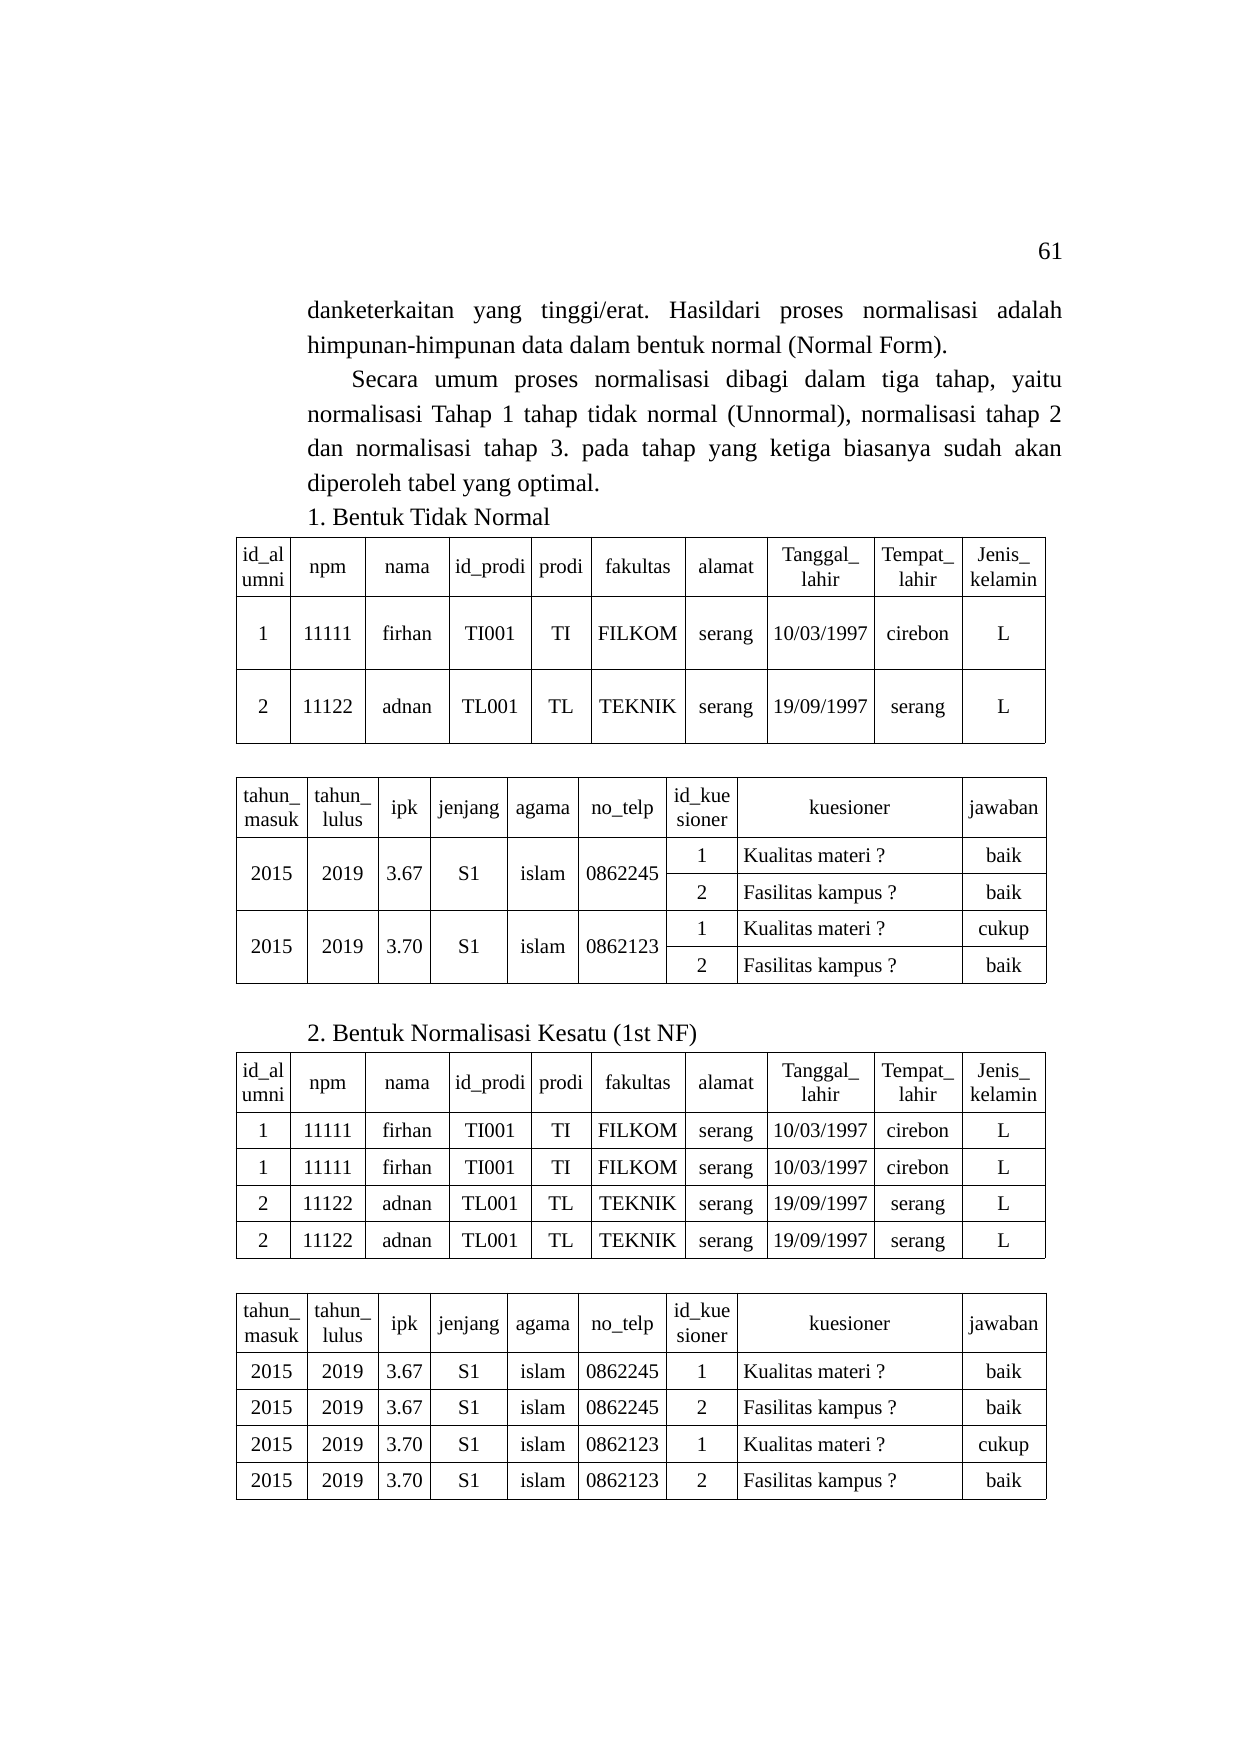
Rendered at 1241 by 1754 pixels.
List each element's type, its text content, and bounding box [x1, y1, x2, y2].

table_cell 2 [667, 1463, 737, 1498]
table_cell 11111 [291, 1113, 365, 1148]
table_cell 19/09/1997 [768, 670, 874, 742]
table_cell [1046, 1112, 1051, 1148]
table_cell TI001 [450, 1149, 531, 1185]
table_cell [1047, 1352, 1051, 1389]
table_header ipk [379, 1294, 430, 1352]
table_cell Kualitas materi ? [738, 838, 962, 873]
table_cell [1047, 910, 1051, 946]
table_cell S1 [431, 1390, 507, 1425]
table_cell [1046, 596, 1051, 633]
table_cell islam [508, 1353, 578, 1389]
table_cell TL [532, 1222, 591, 1258]
table_cell 1 [237, 597, 290, 669]
table_cell S1 [431, 911, 507, 983]
table_header prodi [532, 1053, 591, 1112]
table_cell 2 [667, 874, 737, 910]
table_cell S1 [431, 1463, 507, 1498]
table_cell firhan [366, 1113, 449, 1148]
table_cell TI001 [450, 1113, 531, 1148]
table_cell 11122 [291, 1186, 365, 1221]
table_cell 2015 [237, 1426, 307, 1462]
table_header [1047, 1293, 1051, 1352]
text 1. Bentuk Tidak Normal [307, 502, 1063, 531]
table_header jawaban [963, 778, 1046, 837]
table_cell TI [532, 1113, 591, 1148]
table_cell cirebon [875, 1149, 962, 1185]
table_header Jenis_ kelamin [963, 538, 1045, 596]
table_cell serang [686, 1113, 767, 1148]
table_cell S1 [431, 1426, 507, 1462]
table_cell TL001 [450, 1222, 531, 1258]
table_cell [1047, 1425, 1051, 1462]
table_header id_alumni [237, 538, 290, 596]
table_cell FILKOM [592, 597, 685, 669]
table_cell 2015 [237, 1390, 307, 1425]
table_header agama [508, 778, 578, 837]
table_cell TL001 [450, 670, 531, 742]
table_cell 0862123 [579, 911, 666, 983]
table_cell serang [875, 1222, 962, 1258]
table_header Jenis_ kelamin [963, 1053, 1045, 1112]
table_cell Fasilitas kampus ? [738, 1463, 962, 1498]
table_cell L [963, 670, 1045, 742]
table_cell [1046, 633, 1051, 669]
table_header kuesioner [738, 1294, 962, 1352]
table_cell 11122 [291, 670, 365, 742]
table_cell 3.67 [379, 1390, 430, 1425]
table_cell 2 [667, 1390, 737, 1425]
table_cell Fasilitas kampus ? [738, 874, 962, 910]
table_cell L [963, 1186, 1045, 1221]
table_cell baik [963, 1353, 1046, 1389]
table_cell 2015 [237, 838, 307, 910]
table_cell serang [686, 597, 767, 669]
table_header [1047, 777, 1051, 837]
table_header id_prodi [450, 1053, 531, 1112]
table_cell 3.67 [379, 1353, 430, 1389]
table_cell 1 [667, 1353, 737, 1389]
table_cell Fasilitas kampus ? [738, 947, 962, 983]
table_cell cirebon [875, 1113, 962, 1148]
table_cell 2019 [308, 1353, 378, 1389]
table_cell serang [686, 670, 767, 742]
table_cell baik [963, 1463, 1046, 1498]
table_cell 0862245 [579, 1353, 666, 1389]
table_cell [1046, 669, 1051, 706]
table_cell cukup [963, 1426, 1046, 1462]
table_cell 2015 [237, 1463, 307, 1498]
table_header [1046, 1052, 1051, 1112]
table_cell TL [532, 1186, 591, 1221]
table_cell TL [532, 670, 591, 742]
text Secara umum proses normalisasi dibagi dalam tiga tahap, yaitu normalisasi Tahap 1 tahap tidak normal (Unnormal), normalisasi tahap 2 dan normalisasi tahap 3. pada tahap yang ketiga biasanya sudah akan diperoleh tabel yang optimal. [307, 364, 1063, 496]
table_header jenjang [431, 1294, 507, 1352]
table_cell cukup [963, 911, 1046, 946]
table_cell 1 [667, 911, 737, 946]
table_header prodi [532, 538, 591, 596]
table_header npm [291, 538, 365, 596]
table_cell adnan [366, 1222, 449, 1258]
table_cell firhan [366, 597, 449, 669]
table_cell islam [508, 838, 578, 910]
table_header fakultas [592, 538, 685, 596]
table_cell 2 [237, 1186, 290, 1221]
table_cell firhan [366, 1149, 449, 1185]
table_cell serang [875, 1186, 962, 1221]
table_header id_kuesioner [667, 778, 737, 837]
table_header alamat [686, 538, 767, 596]
table_header kuesioner [738, 778, 962, 837]
table_cell 2015 [237, 1353, 307, 1389]
table_cell [1047, 1389, 1051, 1425]
table_cell TL001 [450, 1186, 531, 1221]
table_cell 19/09/1997 [768, 1222, 874, 1258]
table_cell [1046, 706, 1051, 742]
table_cell S1 [431, 838, 507, 910]
table_header no_telp [579, 778, 666, 837]
table_cell 0862245 [579, 838, 666, 910]
table_cell [1047, 1462, 1051, 1498]
table_cell 2019 [308, 1390, 378, 1425]
table_cell 1 [667, 838, 737, 873]
table_cell TI [532, 597, 591, 669]
table_header no_telp [579, 1294, 666, 1352]
table_cell baik [963, 947, 1046, 983]
table_cell 2015 [237, 911, 307, 983]
table_header nama [366, 538, 449, 596]
table_header id_kuesioner [667, 1294, 737, 1352]
table_header id_alumni [237, 1053, 290, 1112]
table_cell [1046, 1221, 1051, 1258]
table_header ipk [379, 778, 430, 837]
table_cell islam [508, 1463, 578, 1498]
table_cell 0862245 [579, 1390, 666, 1425]
table_header tahun_lulus [308, 1294, 378, 1352]
table_header jawaban [963, 1294, 1046, 1352]
table_cell TI [532, 1149, 591, 1185]
table_cell Kualitas materi ? [738, 1426, 962, 1462]
table_cell [1047, 837, 1051, 873]
table_cell 2019 [308, 838, 378, 910]
table_cell TI001 [450, 597, 531, 669]
table_cell TEKNIK [592, 1186, 685, 1221]
table_header tahun_masuk [237, 778, 307, 837]
table_cell serang [686, 1186, 767, 1221]
table_cell 3.67 [379, 838, 430, 910]
table_cell serang [686, 1149, 767, 1185]
table_cell 2 [237, 670, 290, 742]
table_cell [1046, 1185, 1051, 1221]
table_header tahun_masuk [237, 1294, 307, 1352]
table_cell baik [963, 838, 1046, 873]
table_header Tanggal_ lahir [768, 1053, 874, 1112]
text 2. Bentuk Normalisasi Kesatu (1st NF) [307, 1018, 1063, 1046]
table_cell adnan [366, 670, 449, 742]
table_cell 0862123 [579, 1426, 666, 1462]
table_cell 2019 [308, 911, 378, 983]
table_cell FILKOM [592, 1113, 685, 1148]
table_cell 3.70 [379, 1426, 430, 1462]
table_cell 1 [237, 1149, 290, 1185]
table_cell Kualitas materi ? [738, 1353, 962, 1389]
table_header fakultas [592, 1053, 685, 1112]
table_cell [1046, 1148, 1051, 1185]
table_cell 10/03/1997 [768, 597, 874, 669]
table_cell 1 [667, 1426, 737, 1462]
table_cell 10/03/1997 [768, 1149, 874, 1185]
table_cell serang [686, 1222, 767, 1258]
table_cell 3.70 [379, 911, 430, 983]
table_cell [1047, 946, 1051, 983]
table_cell TEKNIK [592, 670, 685, 742]
table_header npm [291, 1053, 365, 1112]
table_cell Kualitas materi ? [738, 911, 962, 946]
table_cell adnan [366, 1186, 449, 1221]
table_cell cirebon [875, 597, 962, 669]
table_cell L [963, 1113, 1045, 1148]
table_header Tempat_ lahir [875, 538, 962, 596]
table_cell islam [508, 1390, 578, 1425]
table_header agama [508, 1294, 578, 1352]
table_cell 2 [667, 947, 737, 983]
table_cell 2019 [308, 1463, 378, 1498]
table_cell FILKOM [592, 1149, 685, 1185]
table_header id_prodi [450, 538, 531, 596]
table_cell baik [963, 1390, 1046, 1425]
table_cell L [963, 1149, 1045, 1185]
table_cell [1047, 873, 1051, 910]
table_header alamat [686, 1053, 767, 1112]
table_cell 10/03/1997 [768, 1113, 874, 1148]
table_cell L [963, 1222, 1045, 1258]
table_cell islam [508, 1426, 578, 1462]
text danketerkaitan yang tinggi/erat. Hasildari proses normalisasi adalah himpunan-himpunan data dalam bentuk normal (Normal Form). [307, 295, 1063, 358]
table_cell S1 [431, 1353, 507, 1389]
table_cell 1 [237, 1113, 290, 1148]
table_cell islam [508, 911, 578, 983]
table_cell Fasilitas kampus ? [738, 1390, 962, 1425]
table_header Tanggal_ lahir [768, 538, 874, 596]
table_header tahun_lulus [308, 778, 378, 837]
table_cell 2 [237, 1222, 290, 1258]
table_cell 11122 [291, 1222, 365, 1258]
table_cell 3.70 [379, 1463, 430, 1498]
table_header jenjang [431, 778, 507, 837]
table_cell 11111 [291, 597, 365, 669]
table_cell serang [875, 670, 962, 742]
table_cell 0862123 [579, 1463, 666, 1498]
table_cell 11111 [291, 1149, 365, 1185]
table_cell baik [963, 874, 1046, 910]
table_header Tempat_ lahir [875, 1053, 962, 1112]
table_cell 19/09/1997 [768, 1186, 874, 1221]
table_cell L [963, 597, 1045, 669]
table_header [1046, 537, 1051, 596]
table_header nama [366, 1053, 449, 1112]
table_cell TEKNIK [592, 1222, 685, 1258]
table_cell 2019 [308, 1426, 378, 1462]
